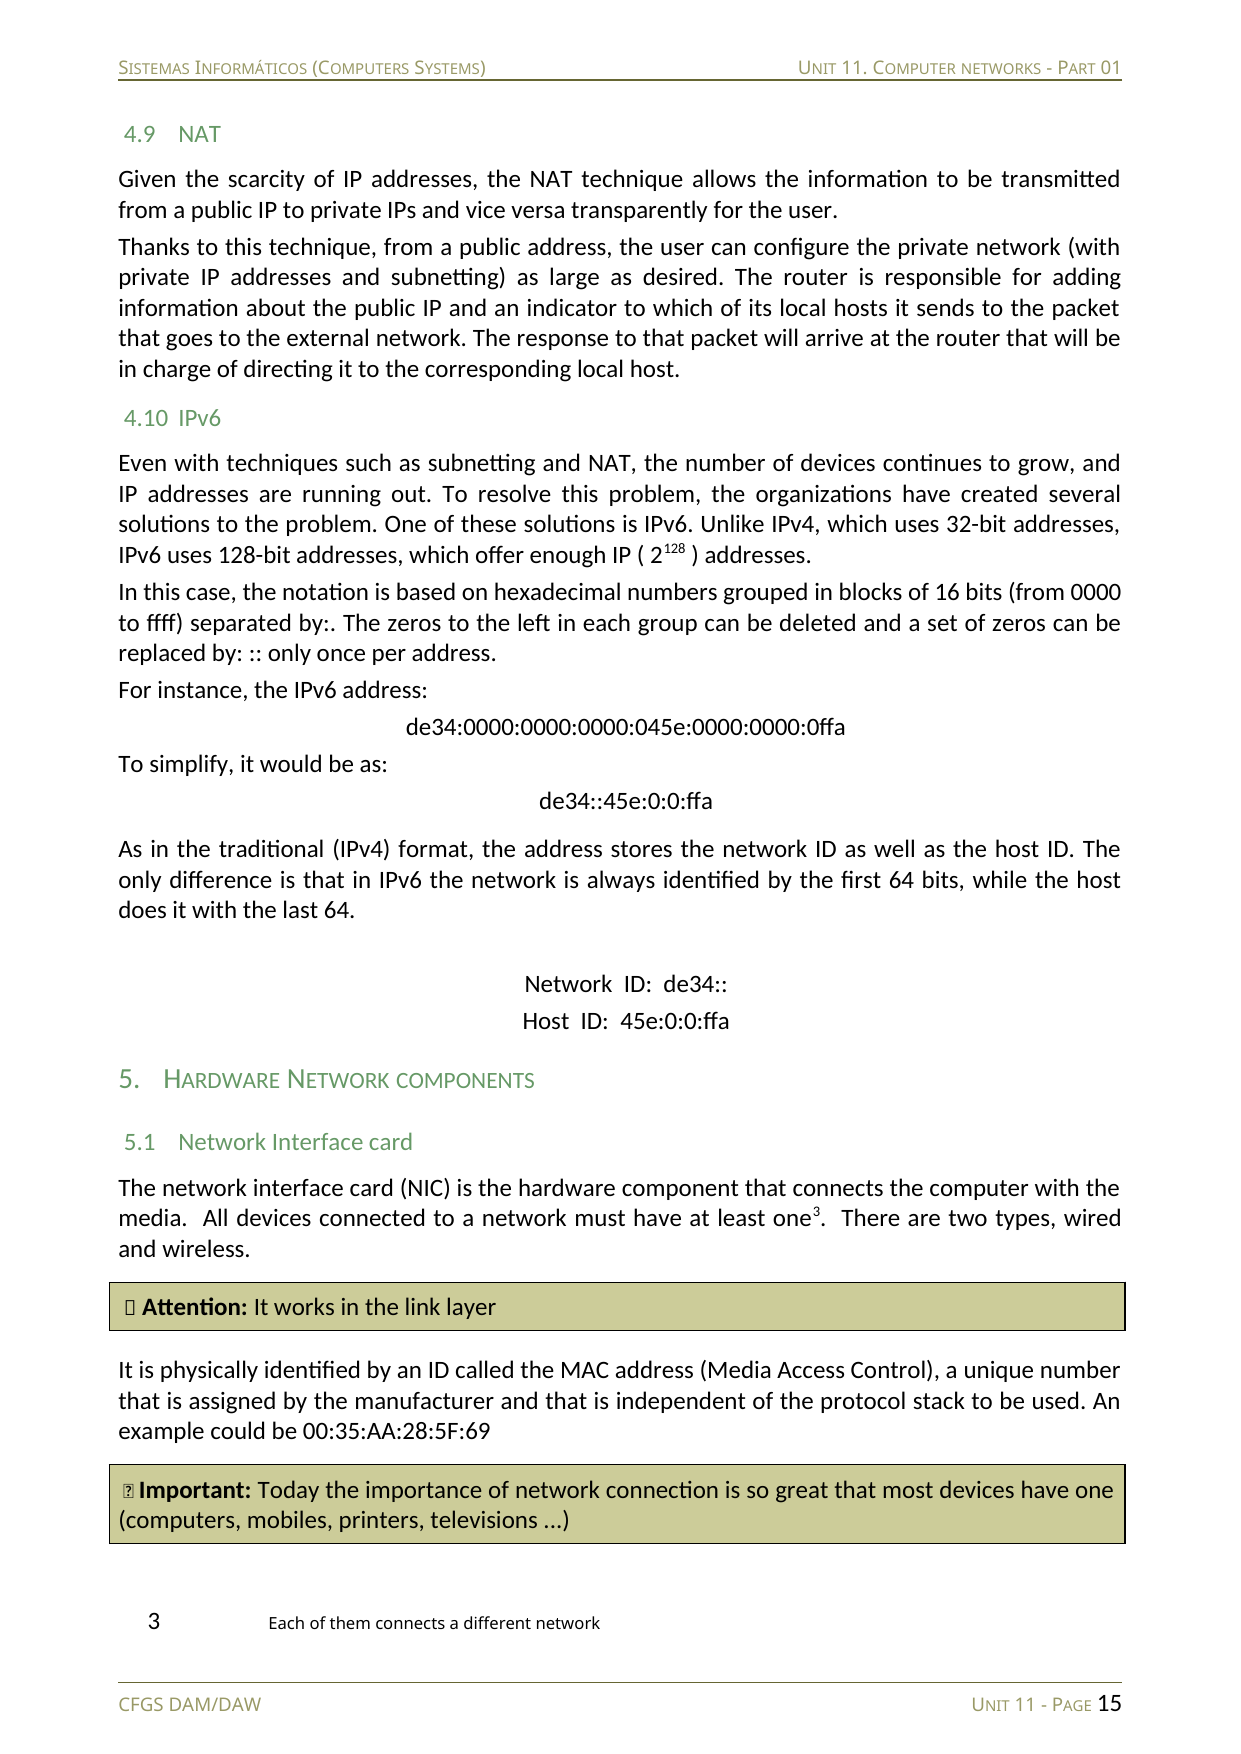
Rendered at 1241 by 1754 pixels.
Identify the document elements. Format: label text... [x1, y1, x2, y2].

text Host ID: 45e:0:0:ffa [118, 1005, 1122, 1036]
text Each of them connects a different network [147, 1605, 1122, 1636]
text ❕ Attention: It works in the link layer [110, 1283, 1124, 1330]
text In this case, the notation is based on hexadecimal numbers grouped in blocks of 16 bits (from 0000 to ffff) separated by:. The zeros to the left in each group can be deleted and a set of zeros can be replaced by: :: only once per address. [118, 576, 1122, 668]
subtitle IPv6 [118, 402, 1122, 433]
text 📖 Important: Today the importance of network connection is so great that most devices have one (computers, mobiles, printers, televisions ...) [110, 1465, 1124, 1543]
subtitle Hardware Network components [118, 1061, 1122, 1096]
text For instance, the IPv6 address: [118, 674, 1122, 705]
text Network ID: de34:: [118, 968, 1122, 999]
text de34:0000:0000:0000:045e:0000:0000:0ffa [118, 711, 1122, 742]
text As in the traditional (IPv4) format, the address stores the network ID as well as the host ID. The only difference is that in IPv6 the network is always identified by the first 64 bits, while the host does it with the last 64. [118, 833, 1122, 925]
text de34::45e:0:0:ffa [118, 785, 1122, 816]
text It is physically identified by an ID called the MAC address (Media Access Control), a unique number that is assigned by the manufacturer and that is independent of the protocol stack to be used. An example could be 00:35:AA:28:5F:69 [118, 1354, 1122, 1446]
text Even with techniques such as subnetting and NAT, the number of devices continues to grow, and IP addresses are running out. To resolve this problem, the organizations have created several solutions to the problem. One of these solutions is IPv6. Unlike IPv4, which uses 32-bit addresses, IPv6 uses 128-bit addresses, which offer enough IP ( 2128 ) addresses. [118, 448, 1122, 570]
text Given the scarcity of IP addresses, the NAT technique allows the information to be transmitted from a public IP to private IPs and vice versa transparently for the user. [118, 163, 1122, 224]
text Thanks to this technique, from a public address, the user can configure the private network (with private IP addresses and subnetting) as large as desired. The router is responsible for adding information about the public IP and an indicator to which of its local hosts it sends to the packet that goes to the external network. The response to that packet will arrive at the router that will be in charge of directing it to the corresponding local host. [118, 231, 1122, 383]
subtitle Network Interface card [118, 1126, 1122, 1157]
subtitle NAT [118, 118, 1122, 148]
text The network interface card (NIC) is the hardware component that connects the computer with the media. All devices connected to a network must have at least one. There are two types, wired and wireless. [118, 1172, 1122, 1263]
text To simplify, it would be as: [118, 748, 1122, 779]
